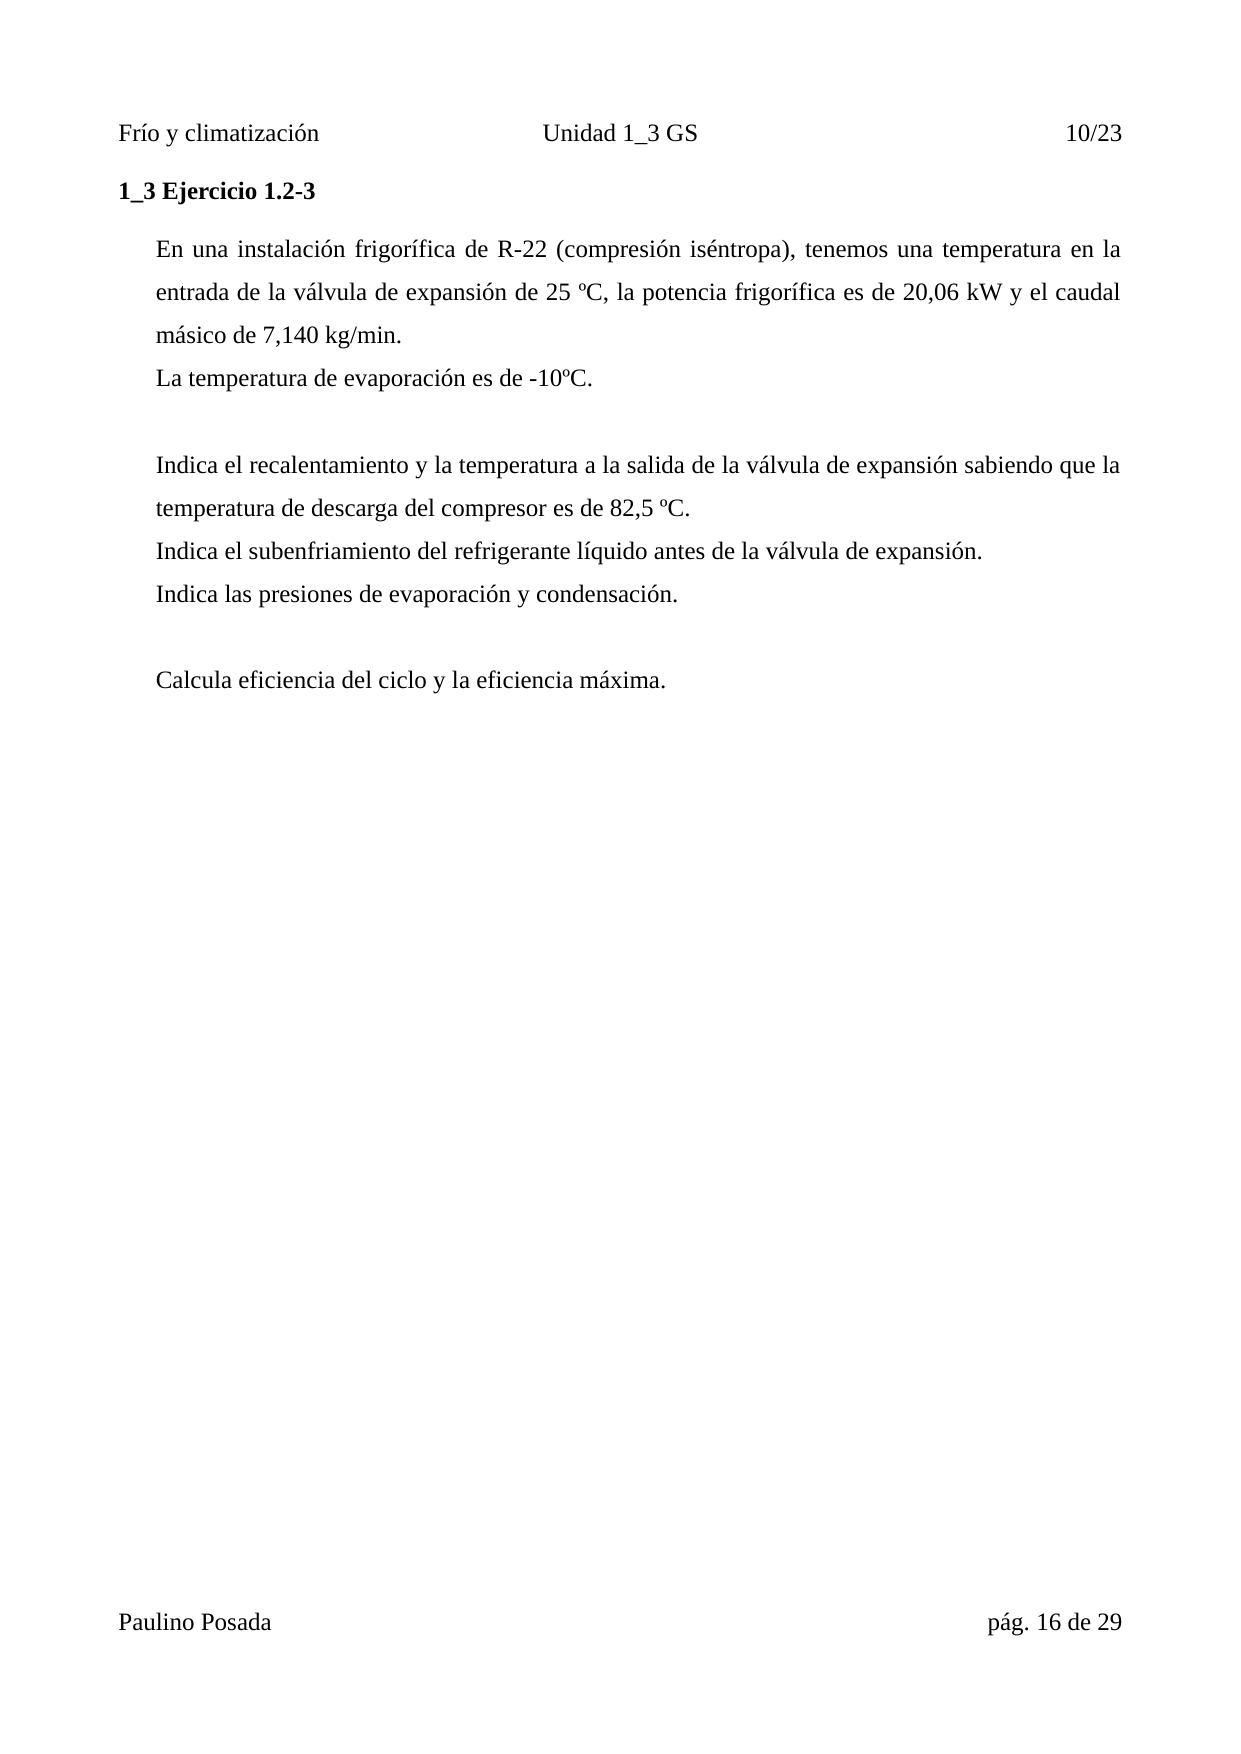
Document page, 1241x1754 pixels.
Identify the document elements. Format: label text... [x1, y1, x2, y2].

text Indica el recalentamiento y la temperatura a la salida de la válvula de expansión sabiendo que la temperatura de descarga del compresor es de 82,5 ºC. [156, 450, 1122, 522]
text 1_3 Ejercicio 1.2-3 [118, 176, 1122, 205]
text En una instalación frigorífica de R-22 (compresión iséntropa), tenemos una temperatura en la entrada de la válvula de expansión de 25 ºC, la potencia frigorífica es de 20,06 kW y el caudal másico de 7,140 kg/min. [156, 234, 1122, 349]
text Indica el subenfriamiento del refrigerante líquido antes de la válvula de expansión. [156, 536, 1122, 565]
text La temperatura de evaporación es de -10ºC. [156, 363, 1122, 392]
text Indica las presiones de evaporación y condensación. [156, 579, 1122, 608]
text Calcula eficiencia del ciclo y la eficiencia máxima. [156, 665, 1122, 694]
